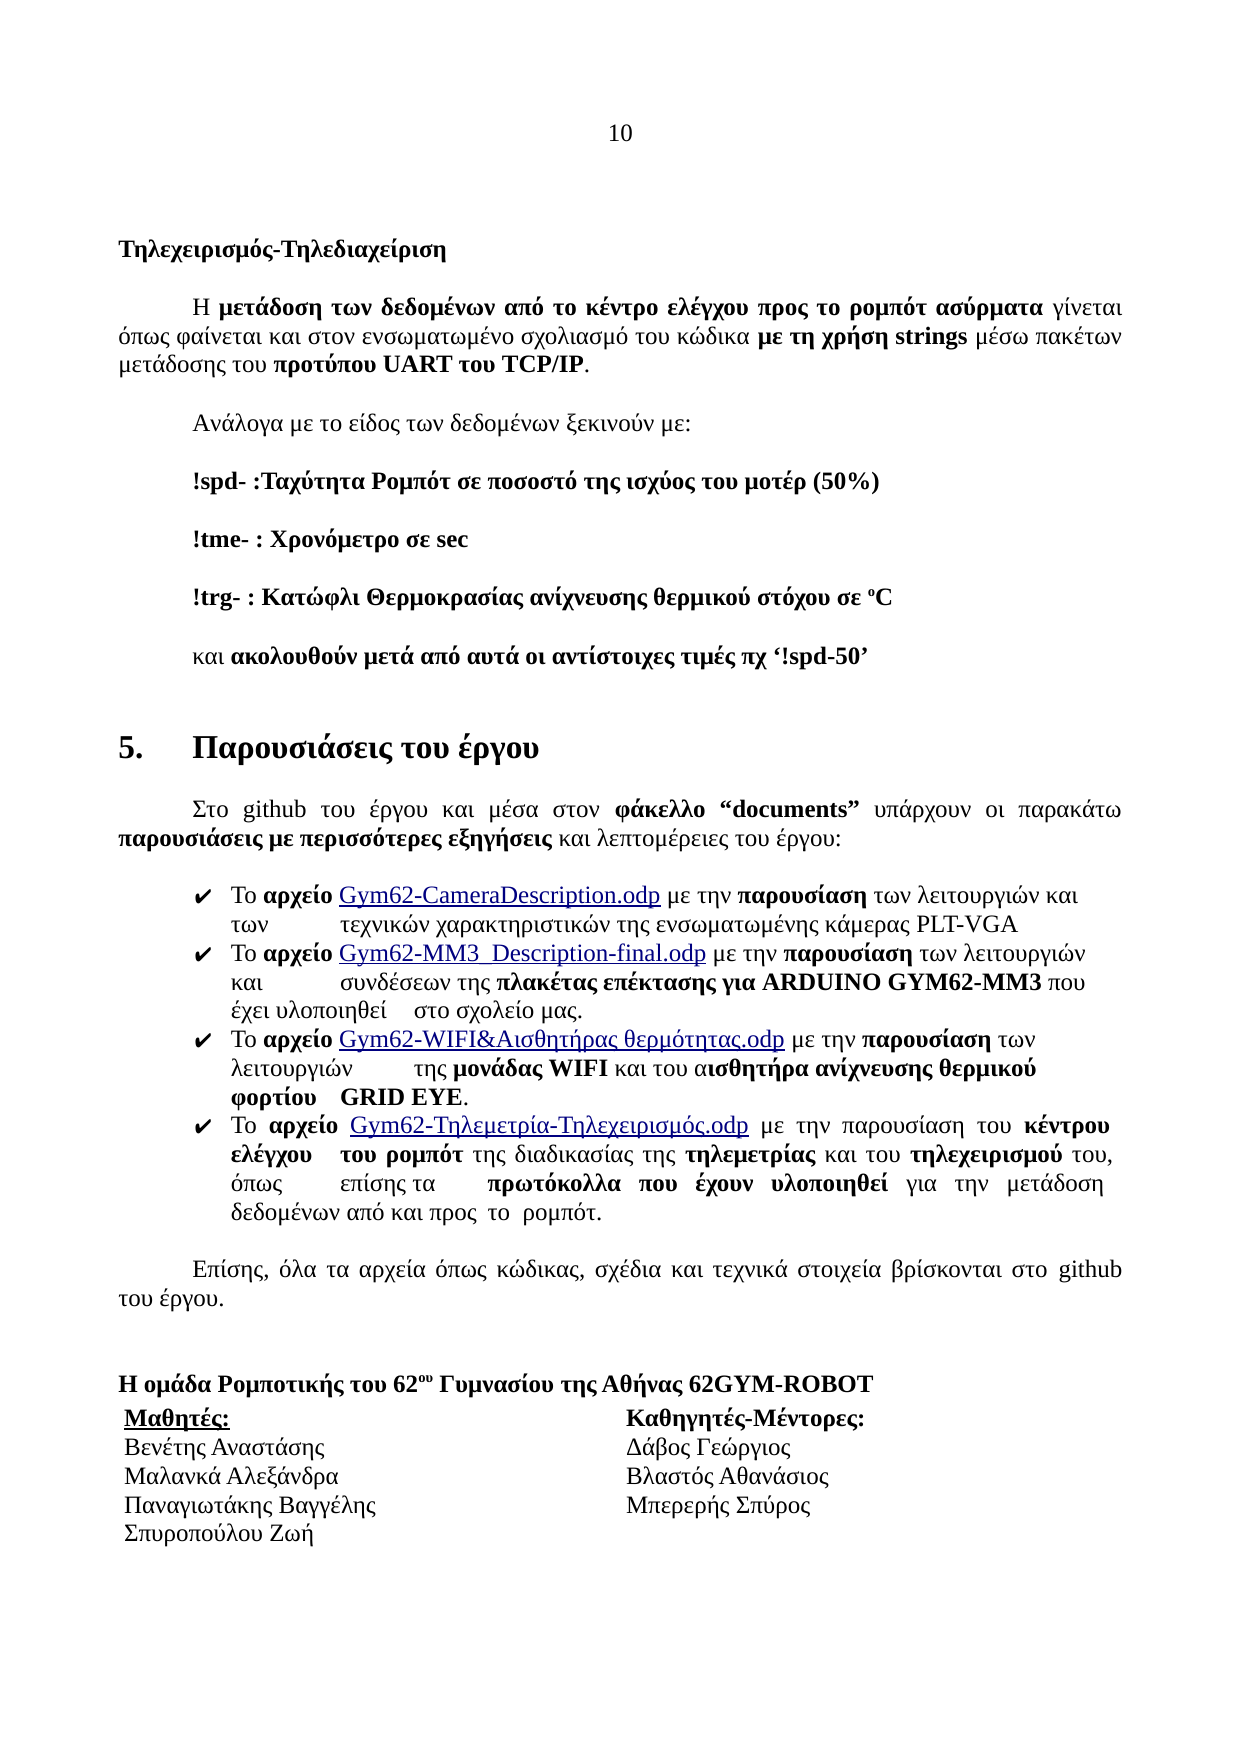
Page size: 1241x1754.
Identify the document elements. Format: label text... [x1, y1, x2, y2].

list Το αρχείο Gym62-CameraDescription.odp με την παρουσίαση των λειτουργιών και των τεχνικών χαρακτηριστικών της ενσωματωμένης κάμερας PLT-VGA [195, 880, 1122, 938]
table_header Καθηγητές-Μέντορες: Δάβος Γεώργιος Βλαστός Αθανάσιος Μπερερής Σπύρος [620, 1398, 1122, 1553]
text Aνάλογα με το είδος των δεδομένων ξεκινούν με: [118, 408, 1122, 437]
text Στο github του έργου και μέσα στον φάκελλο “documents” υπάρχουν οι παρακάτω παρουσιάσεις με περισσότερες εξηγήσεις και λεπτομέρειες του έργου: [118, 794, 1122, 852]
list Το αρχείο Gym62-Τηλεμετρία-Τηλεχειρισμός.odp με την παρουσίαση του κέντρου ελέγχου του ρομπότ της διαδικασίας της τηλεμετρίας και του τηλεχειρισμού του, όπως επίσης τα πρωτόκολλα που έχουν υλοποιηθεί για την μετάδοση δεδομένων από και προς το ρομπότ. [195, 1110, 1122, 1225]
text 5. Παρουσιάσεις του έργου [118, 727, 1122, 765]
table_header Μαθητές: Βενέτης Αναστάσης Μαλανκά Αλεξάνδρα Παναγιωτάκης Βαγγέλης Σπυροπούλου Ζωή [118, 1398, 620, 1553]
text Επίσης, όλα τα αρχεία όπως κώδικας, σχέδια και τεχνικά στοιχεία βρίσκονται στο github του έργου. [118, 1254, 1122, 1312]
text !spd- :Ταχύτητα Ρομπότ σε ποσοστό της ισχύος του μοτέρ (50%) [118, 466, 1122, 495]
list Το αρχείο Gym62-WIFI&Αισθητήρας θερμότητας.odp με την παρουσίαση των λειτουργιών της μονάδας WIFI και του αισθητήρα ανίχνευσης θερμικού φορτίου GRID EYE. [195, 1024, 1122, 1110]
list To αρχείο Gym62-MM3_Description-final.odp με την παρουσίαση των λειτουργιών και συνδέσεων της πλακέτας επέκτασης για ARDUINO GYM62-MM3 που έχει υλοποιηθεί στο σχολείο μας. [195, 938, 1122, 1024]
text και ακολουθούν μετά από αυτά οι αντίστοιχες τιμές πχ ‘!spd-50’ [118, 641, 1122, 669]
text Η μετάδοση των δεδομένων από το κέντρο ελέγχου προς το ρομπότ ασύρματα γίνεται όπως φαίνεται και στον ενσωματωμένο σχολιασμό του κώδικα με τη χρήση strings μέσω πακέτων μετάδοσης του προτύπου UART του TCP/IP. [118, 292, 1122, 378]
text Η ομάδα Ρομποτικής του 62ου Γυμνασίου της Αθήνας 62GYM-ROBOT [118, 1369, 1122, 1398]
text Τηλεχειρισμός-Τηλεδιαχείριση [118, 234, 1122, 263]
text !trg- : Κατώφλι Θερμοκρασίας ανίχνευσης θερμικού στόχου σε oC [118, 582, 1122, 611]
text !tme- : Χρονόμετρο σε sec [118, 524, 1122, 553]
